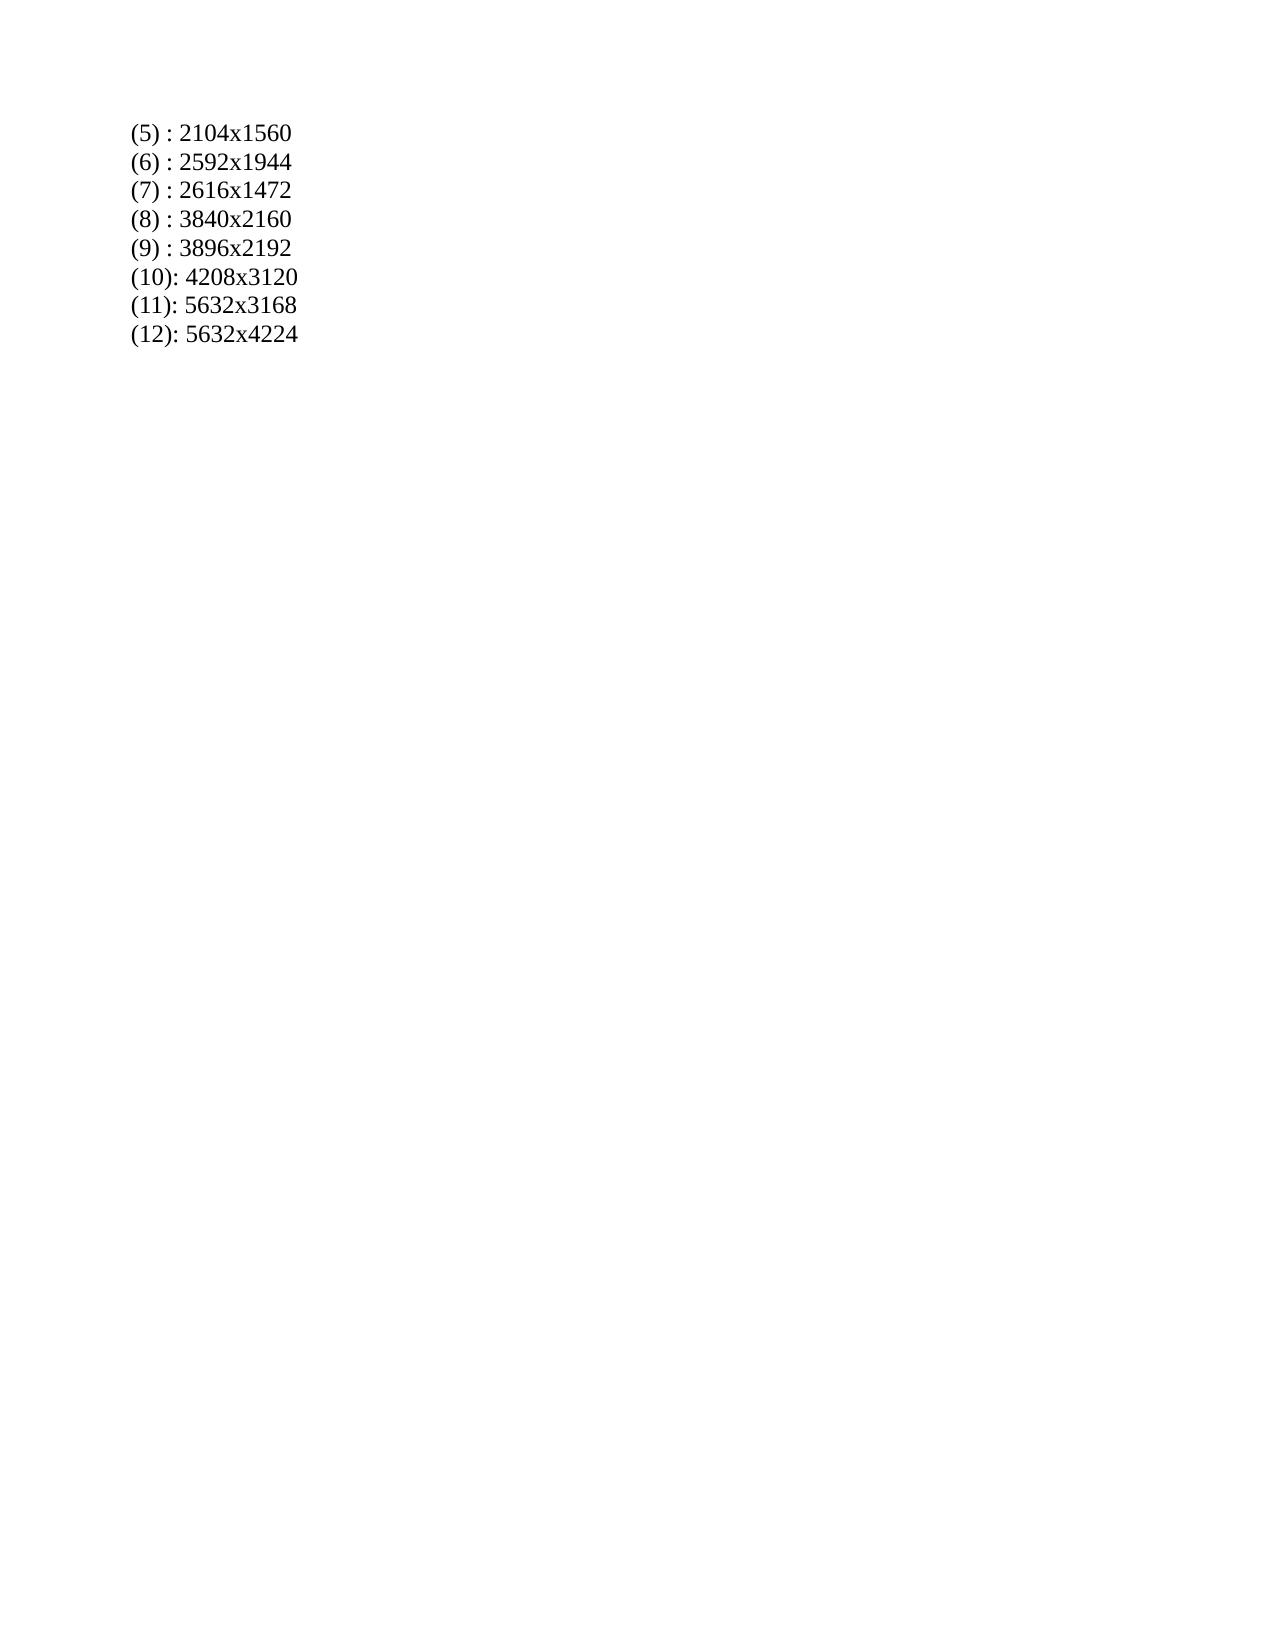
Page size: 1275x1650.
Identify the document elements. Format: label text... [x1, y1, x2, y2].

text (8) : 3840x2160 [118, 204, 1157, 233]
text (11): 5632x3168 [118, 291, 1157, 319]
text (9) : 3896x2192 [118, 233, 1157, 262]
text (10): 4208x3120 [118, 262, 1157, 291]
text (7) : 2616x1472 [118, 176, 1157, 204]
text (5) : 2104x1560 [118, 118, 1157, 147]
text (12): 5632x4224 [118, 319, 1157, 348]
text (6) : 2592x1944 [118, 147, 1157, 176]
